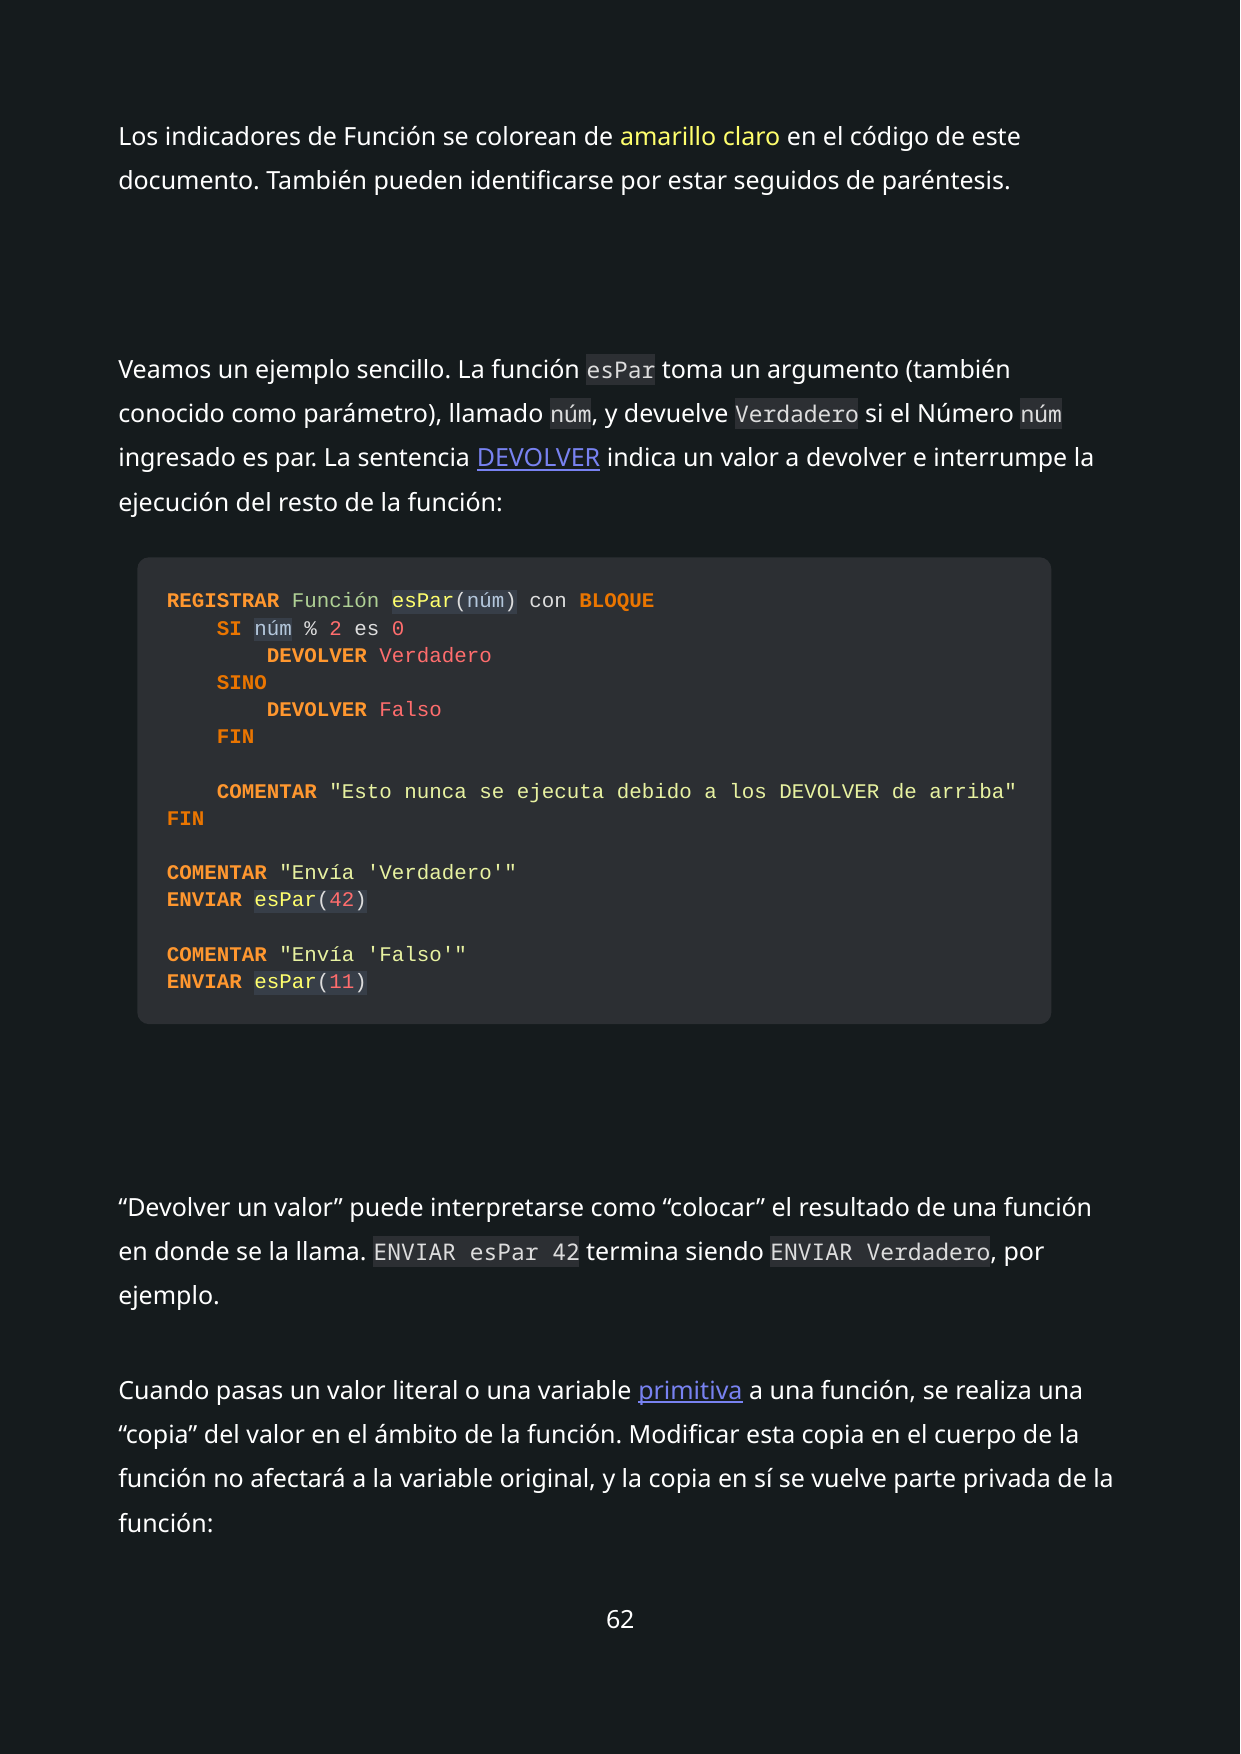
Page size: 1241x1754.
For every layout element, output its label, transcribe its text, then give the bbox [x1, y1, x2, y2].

text Los indicadores de Función se colorean de amarillo claro en el código de este documento. También pueden identificarse por estar seguidos de paréntesis. [118, 118, 1122, 196]
text Cuando pasas un valor literal o una variable primitiva a una función, se realiza una “copia” del valor en el ámbito de la función. Modificar esta copia en el cuerpo de la función no afectará a la variable original, y la copia en sí se vuelve parte privada de la función: [118, 1372, 1122, 1539]
text “Devolver un valor” puede interpretarse como “colocar” el resultado de una función en donde se la llama. ENVIAR esPar 42 termina siendo ENVIAR Verdadero, por ejemplo. [118, 1189, 1122, 1312]
text Veamos un ejemplo sencillo. La función esPar toma un argumento (también conocido como parámetro), llamado núm, y devuelve Verdadero si el Número núm ingresado es par. La sentencia DEVOLVER indica un valor a devolver e interrumpe la ejecución del resto de la función: [118, 351, 1122, 518]
